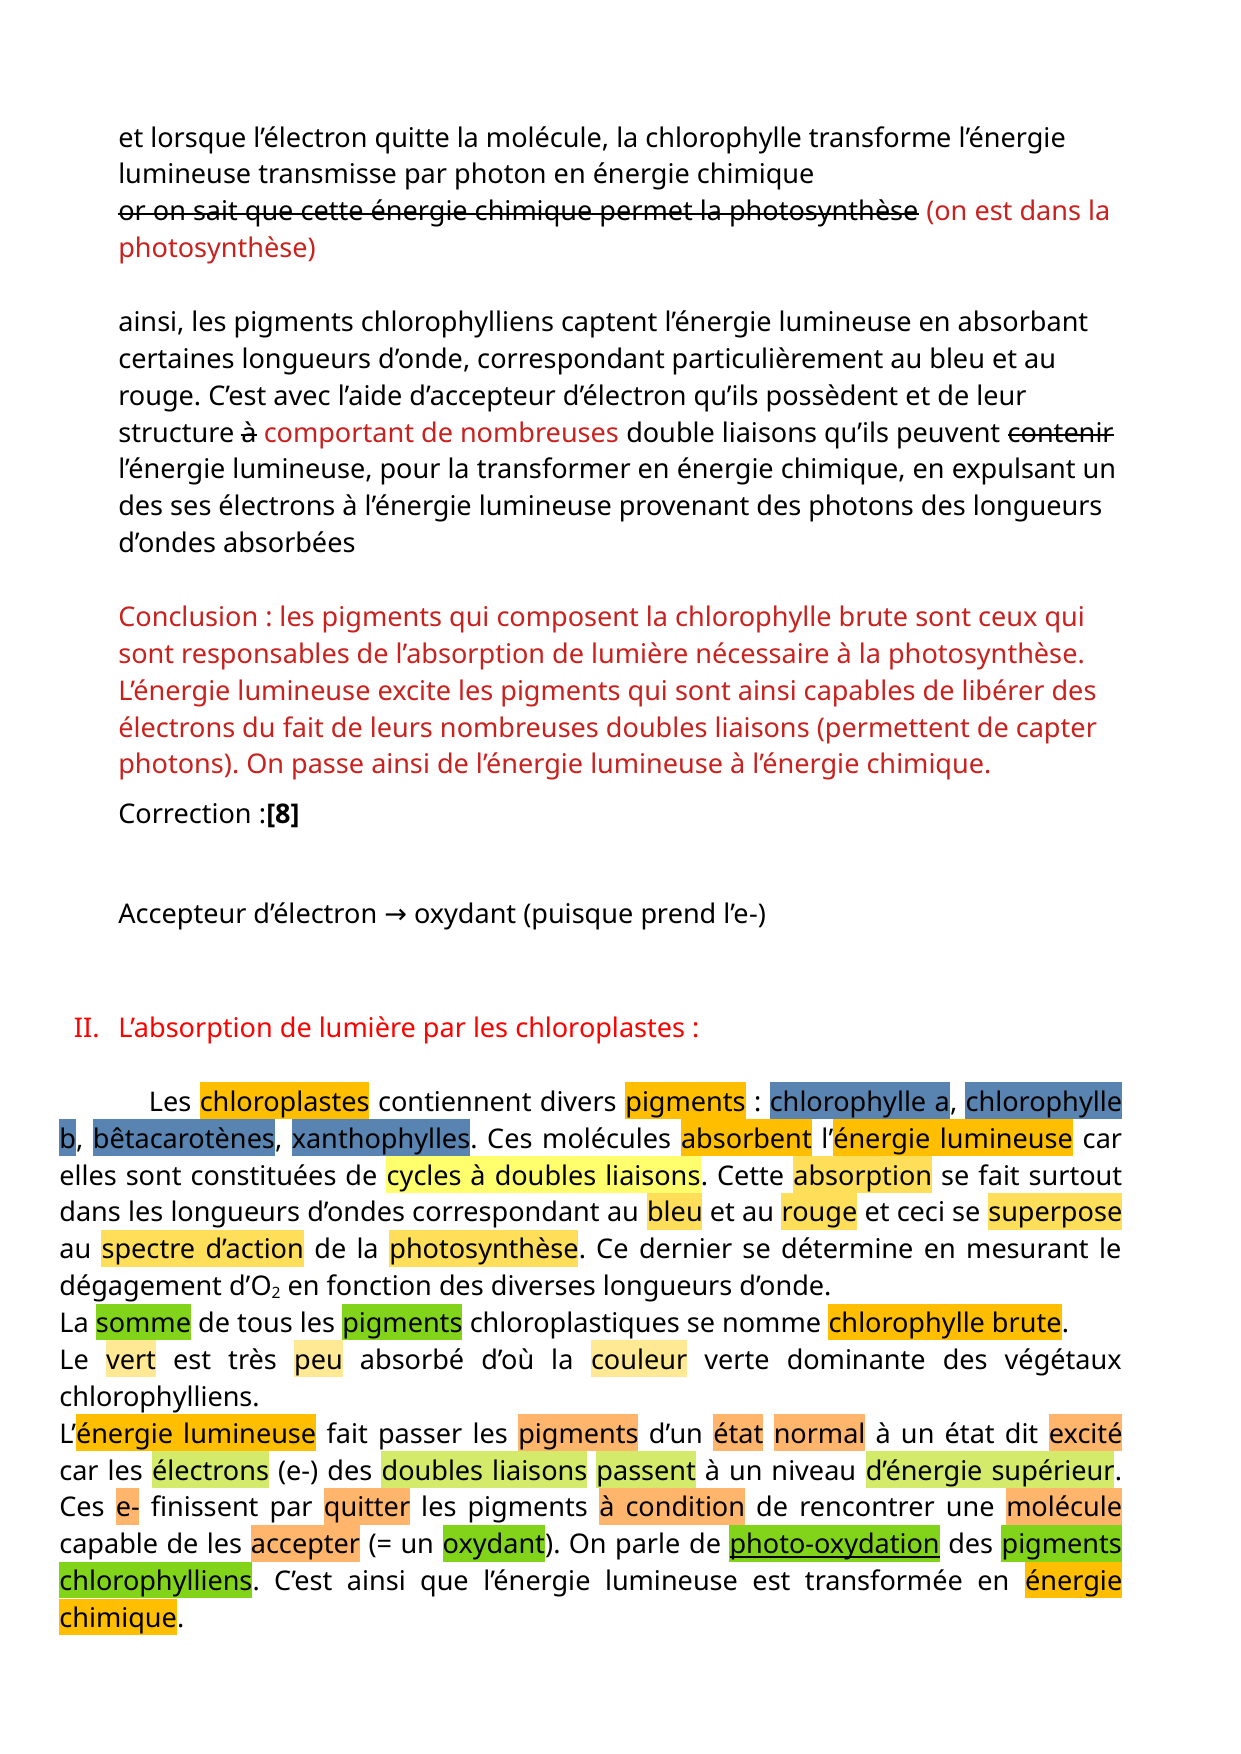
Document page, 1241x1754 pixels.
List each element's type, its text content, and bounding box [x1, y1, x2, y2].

text Conclusion : les pigments qui composent la chlorophylle brute sont ceux qui sont responsables de l’absorption de lumière nécessaire à la photosynthèse. L’énergie lumineuse excite les pigments qui sont ainsi capables de libérer des électrons du fait de leurs nombreuses doubles liaisons (permettent de capter photons). On passe ainsi de l’énergie lumineuse à l’énergie chimique. [118, 597, 1122, 782]
text or on sait que cette énergie chimique permet la photosynthèse (on est dans la photosynthèse) [118, 192, 1122, 266]
list La somme de tous les pigments chloroplastiques se nomme chlorophylle brute. [59, 1303, 1122, 1340]
text ainsi, les pigments chlorophylliens captent l’énergie lumineuse en absorbant certaines longueurs d’onde, correspondant particulièrement au bleu et au rouge. C’est avec l’aide d’accepteur d’électron qu’ils possèdent et de leur structure à comportant de nombreuses double liaisons qu’ils peuvent contenir l’énergie lumineuse, pour la transformer en énergie chimique, en expulsant un des ses électrons à l’énergie lumineuse provenant des photons des longueurs d’ondes absorbées [118, 302, 1122, 561]
text Accepteur d’électron → oxydant (puisque prend l’e-) [118, 894, 1122, 931]
list L’absorption de lumière par les chloroplastes : [74, 1008, 1122, 1045]
subtitle Correction :[8] [118, 794, 1122, 831]
list Les chloroplastes contiennent divers pigments : chlorophylle a, chlorophylle b, bêtacarotènes, xanthophylles. Ces molécules absorbent l’énergie lumineuse car elles sont constituées de cycles à doubles liaisons. Cette absorption se fait surtout dans les longueurs d’ondes correspondant au bleu et au rouge et ceci se superpose au spectre d’action de la photosynthèse. Ce dernier se détermine en mesurant le dégagement d’O2 en fonction des diverses longueurs d’onde. [59, 1082, 1122, 1303]
list L’énergie lumineuse fait passer les pigments d’un état normal à un état dit excité car les électrons (e-) des doubles liaisons passent à un niveau d’énergie supérieur. Ces e- finissent par quitter les pigments à condition de rencontrer une molécule capable de les accepter (= un oxydant). On parle de photo-oxydation des pigments chlorophylliens. C’est ainsi que l’énergie lumineuse est transformée en énergie chimique. [59, 1414, 1122, 1635]
text et lorsque l’électron quitte la molécule, la chlorophylle transforme l’énergie lumineuse transmisse par photon en énergie chimique [118, 118, 1122, 192]
list Le vert est très peu absorbé d’où la couleur verte dominante des végétaux chlorophylliens. [59, 1340, 1122, 1414]
